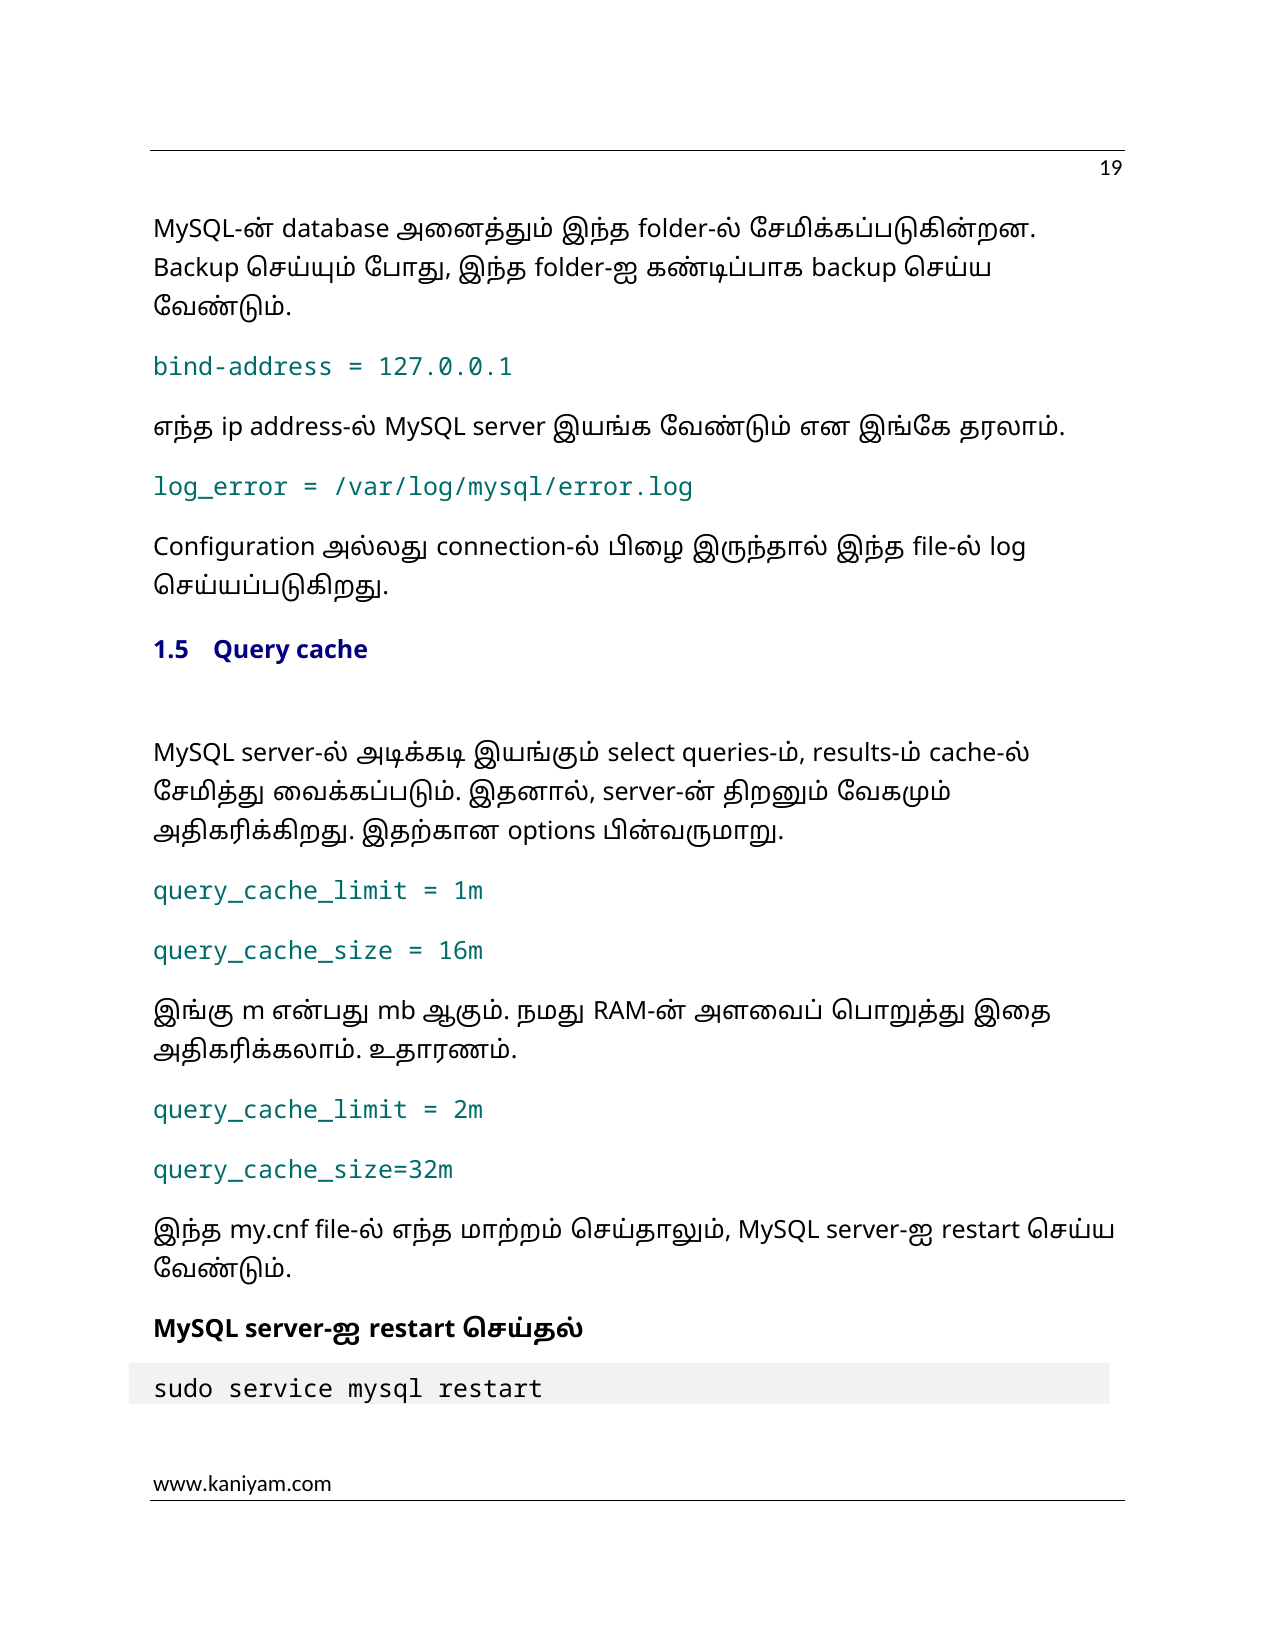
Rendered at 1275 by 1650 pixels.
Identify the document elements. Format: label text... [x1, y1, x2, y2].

text query_cache_size = 16m [153, 933, 1122, 967]
text query_cache_limit = 1m [153, 873, 1122, 907]
subtitle Query cache [153, 632, 1122, 666]
text query_cache_limit = 2m [153, 1092, 1122, 1126]
text எந்த ip address-ல் MySQL server இயங்க வேண்டும் என இங்கே தரலாம். [153, 409, 1122, 443]
text MySQL server-ல் அடிக்கடி இயங்கும் select queries-ம், results-ம் cache-ல் சேமித்து வைக்கப்படும். இதனால், server-ன் திறனும் வேகமும் அதிகரிக்கிறது. இதற்கான options பின்வருமாறு. [153, 734, 1122, 847]
text Configuration அல்லது connection-ல் பிழை இருந்தால் இந்த file-ல் log செய்யப்படுகிறது. [153, 529, 1122, 602]
text இந்த my.cnf file-ல் எந்த மாற்றம் செய்தாலும், MySQL server-ஐ restart செய்ய வேண்டும். [153, 1212, 1122, 1285]
text log_error = /var/log/mysql/error.log [153, 469, 1122, 503]
text MySQL-ன் database அனைத்தும் இந்த folder-ல் சேமிக்கப்படுகின்றன. Backup செய்யும் போது, இந்த folder-ஐ கண்டிப்பாக backup செய்ய வேண்டும். [153, 211, 1122, 323]
text MySQL server-ஐ restart செய்தல் [153, 1311, 1122, 1345]
text bind-address = 127.0.0.1 [153, 349, 1122, 383]
text இங்கு m என்பது mb ஆகும். நமது RAM-ன் அளவைப் பொறுத்து இதை அதிகரிக்கலாம். உதாரணம். [153, 993, 1122, 1066]
text query_cache_size=32m [153, 1152, 1122, 1186]
